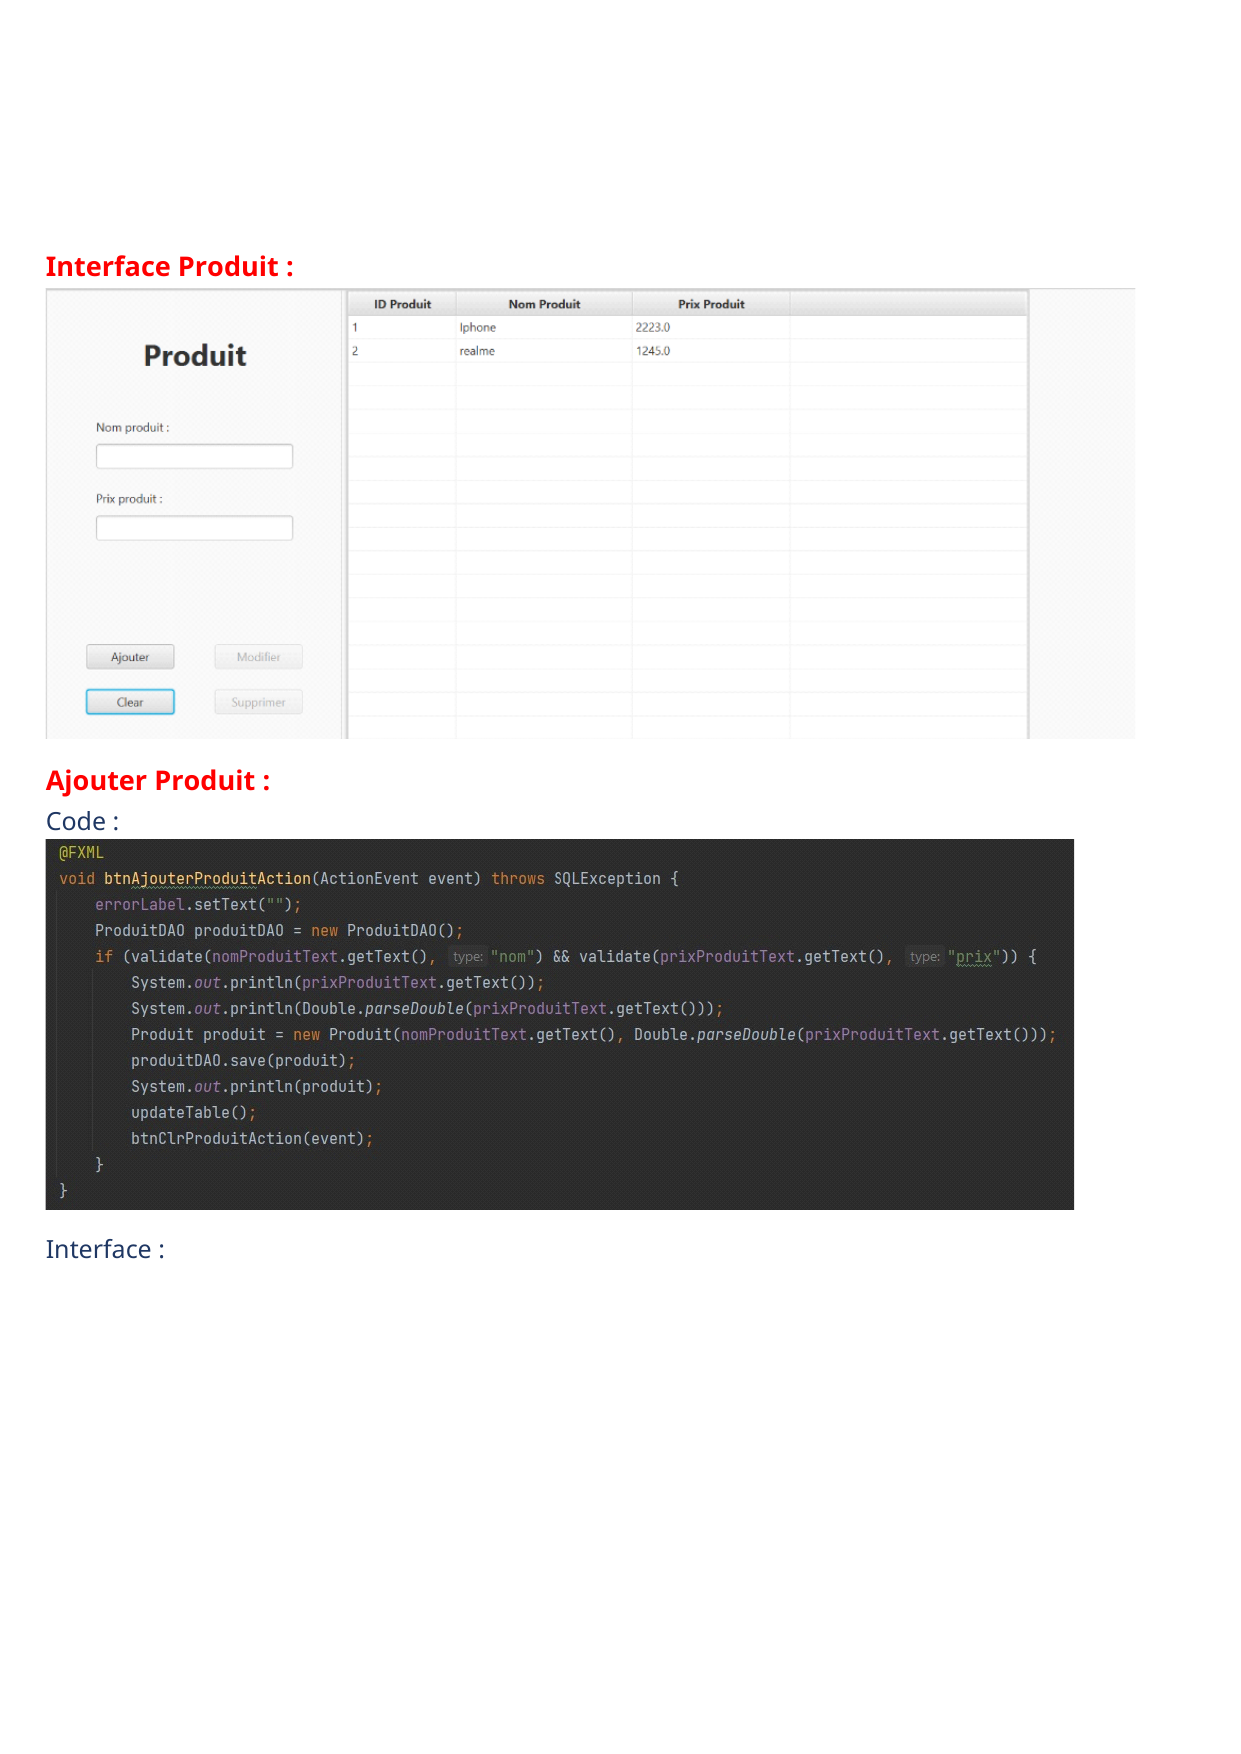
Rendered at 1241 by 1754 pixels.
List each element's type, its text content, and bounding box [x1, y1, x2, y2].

text Interface Produit : [46, 248, 1195, 285]
text Ajouter Produit : [46, 761, 1195, 798]
text Interface : [46, 1232, 1195, 1266]
text Code : [46, 804, 1195, 838]
